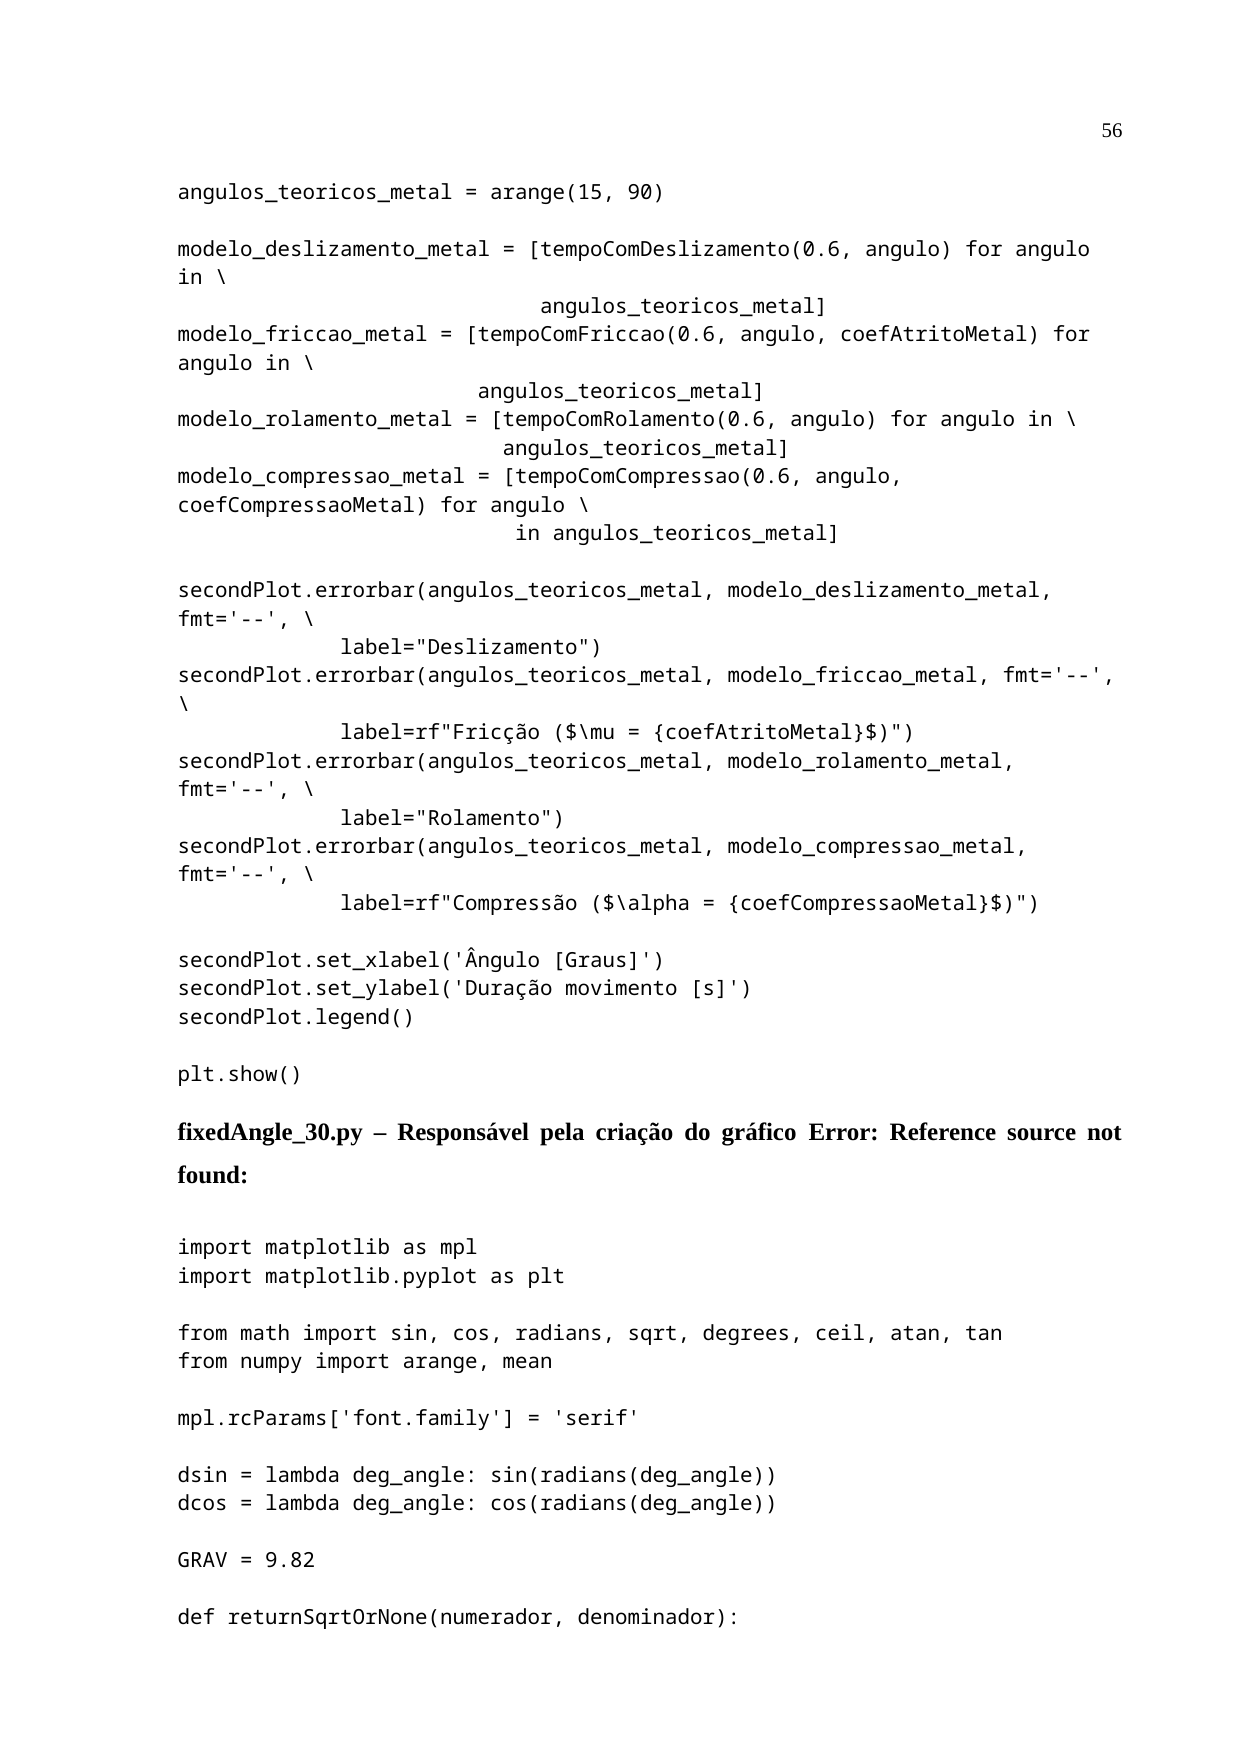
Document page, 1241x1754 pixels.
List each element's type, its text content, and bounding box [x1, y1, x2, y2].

text secondPlot.errorbar(angulos_teoricos_metal, modelo_rolamento_metal, fmt='--', \ [177, 746, 1122, 803]
text from numpy import arange, mean [177, 1346, 1122, 1374]
text dsin = lambda deg_angle: sin(radians(deg_angle)) [177, 1460, 1122, 1488]
text angulos_teoricos_metal] [177, 376, 1122, 404]
text import matplotlib.pyplot as plt [177, 1261, 1122, 1289]
text secondPlot.set_ylabel('Duração movimento [s]') [177, 973, 1122, 1002]
text from math import sin, cos, radians, sqrt, degrees, ceil, atan, tan [177, 1318, 1122, 1346]
text angulos_teoricos_metal] [177, 291, 1122, 319]
text dcos = lambda deg_angle: cos(radians(deg_angle)) [177, 1488, 1122, 1517]
text def returnSqrtOrNone(numerador, denominador): [177, 1602, 1122, 1630]
text GRAV = 9.82 [177, 1545, 1122, 1573]
text fixedAngle_30.py – Responsável pela criação do gráfico Error: Reference source not found: [177, 1117, 1122, 1188]
text secondPlot.errorbar(angulos_teoricos_metal, modelo_compressao_metal, fmt='--', \ [177, 831, 1122, 888]
text angulos_teoricos_metal = arange(15, 90) [177, 177, 1122, 206]
text secondPlot.legend() [177, 1002, 1122, 1030]
text plt.show() [177, 1059, 1122, 1087]
text secondPlot.errorbar(angulos_teoricos_metal, modelo_friccao_metal, fmt='--', \ [177, 661, 1122, 717]
text secondPlot.errorbar(angulos_teoricos_metal, modelo_deslizamento_metal, fmt='--', \ [177, 575, 1122, 632]
text modelo_deslizamento_metal = [tempoComDeslizamento(0.6, angulo) for angulo in \ [177, 234, 1122, 291]
text import matplotlib as mpl [177, 1232, 1122, 1261]
text angulos_teoricos_metal] [177, 433, 1122, 461]
text modelo_compressao_metal = [tempoComCompressao(0.6, angulo, coefCompressaoMetal) for angulo \ [177, 461, 1122, 518]
text label="Deslizamento") [177, 632, 1122, 661]
text mpl.rcParams['font.family'] = 'serif' [177, 1403, 1122, 1431]
text label=rf"Compressão ($\alpha = {coefCompressaoMetal}$)") [177, 888, 1122, 916]
text in angulos_teoricos_metal] [177, 518, 1122, 547]
text label=rf"Fricção ($\mu = {coefAtritoMetal}$)") [177, 717, 1122, 746]
text label="Rolamento") [177, 803, 1122, 831]
text modelo_rolamento_metal = [tempoComRolamento(0.6, angulo) for angulo in \ [177, 404, 1122, 433]
text secondPlot.set_xlabel('Ângulo [Graus]') [177, 945, 1122, 973]
text modelo_friccao_metal = [tempoComFriccao(0.6, angulo, coefAtritoMetal) for angulo in \ [177, 319, 1122, 376]
